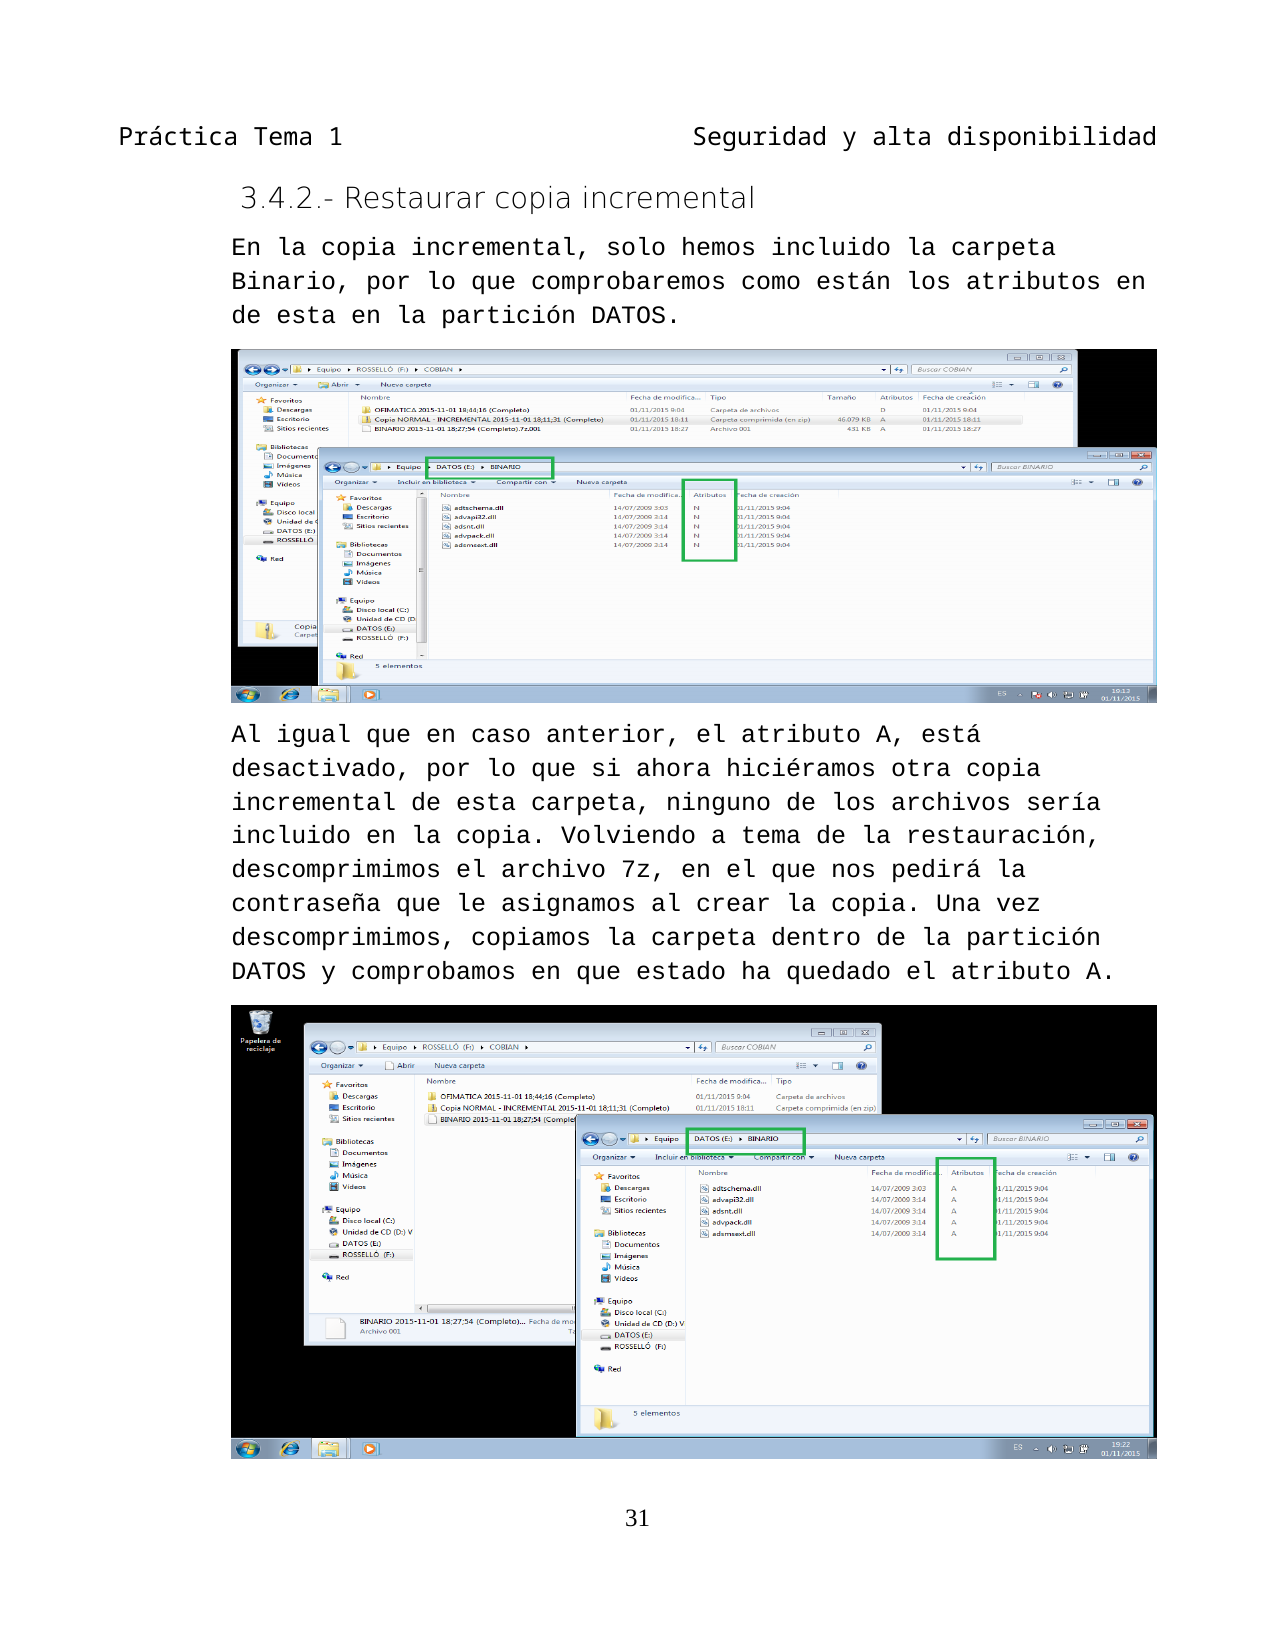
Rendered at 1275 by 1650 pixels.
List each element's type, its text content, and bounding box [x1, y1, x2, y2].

text Al igual que en caso anterior, el atributo A, está desactivado, por lo que si ahora hiciéramos otra copia incremental de esta carpeta, ninguno de los archivos sería incluido en la copia. Volviendo a tema de la restauración, descomprimimos el archivo 7z, en el que nos pedirá la contraseña que le asignamos al crear la copia. Una vez descomprimimos, copiamos la carpeta dentro de la partición DATOS y comprobamos en que estado ha quedado el atributo A. [231, 721, 1157, 987]
list Restaurar copia incremental [231, 182, 1157, 216]
picture [231, 349, 1157, 703]
picture [231, 1005, 1157, 1459]
text En la copia incremental, solo hemos incluido la carpeta Binario, por lo que comprobaremos como están los atributos en de esta en la partición DATOS. [231, 235, 1157, 331]
